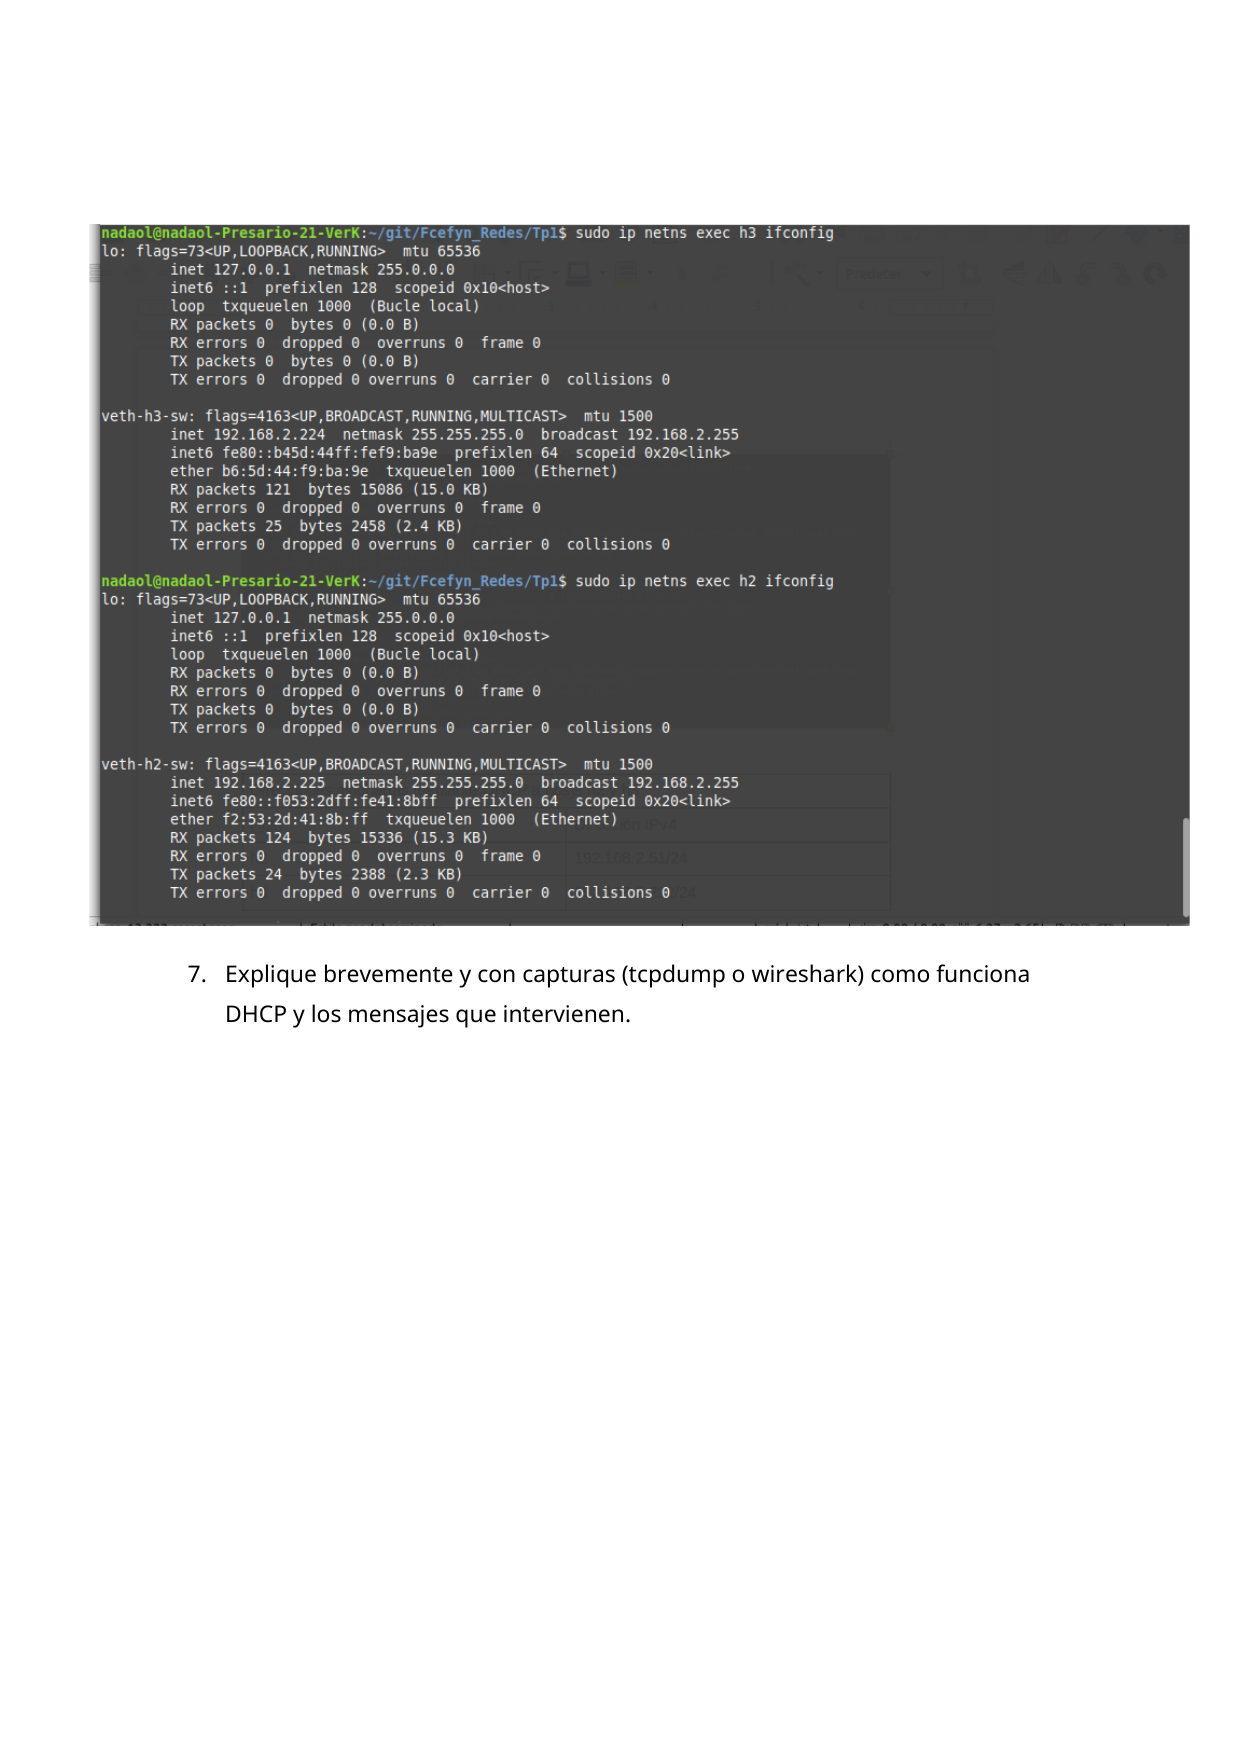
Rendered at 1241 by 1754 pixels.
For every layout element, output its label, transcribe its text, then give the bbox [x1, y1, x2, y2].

list Explique brevemente y con capturas (tcpdump o wireshark) como funciona DHCP y los mensajes que intervienen. [187, 926, 1090, 1029]
picture [89, 224, 1190, 926]
